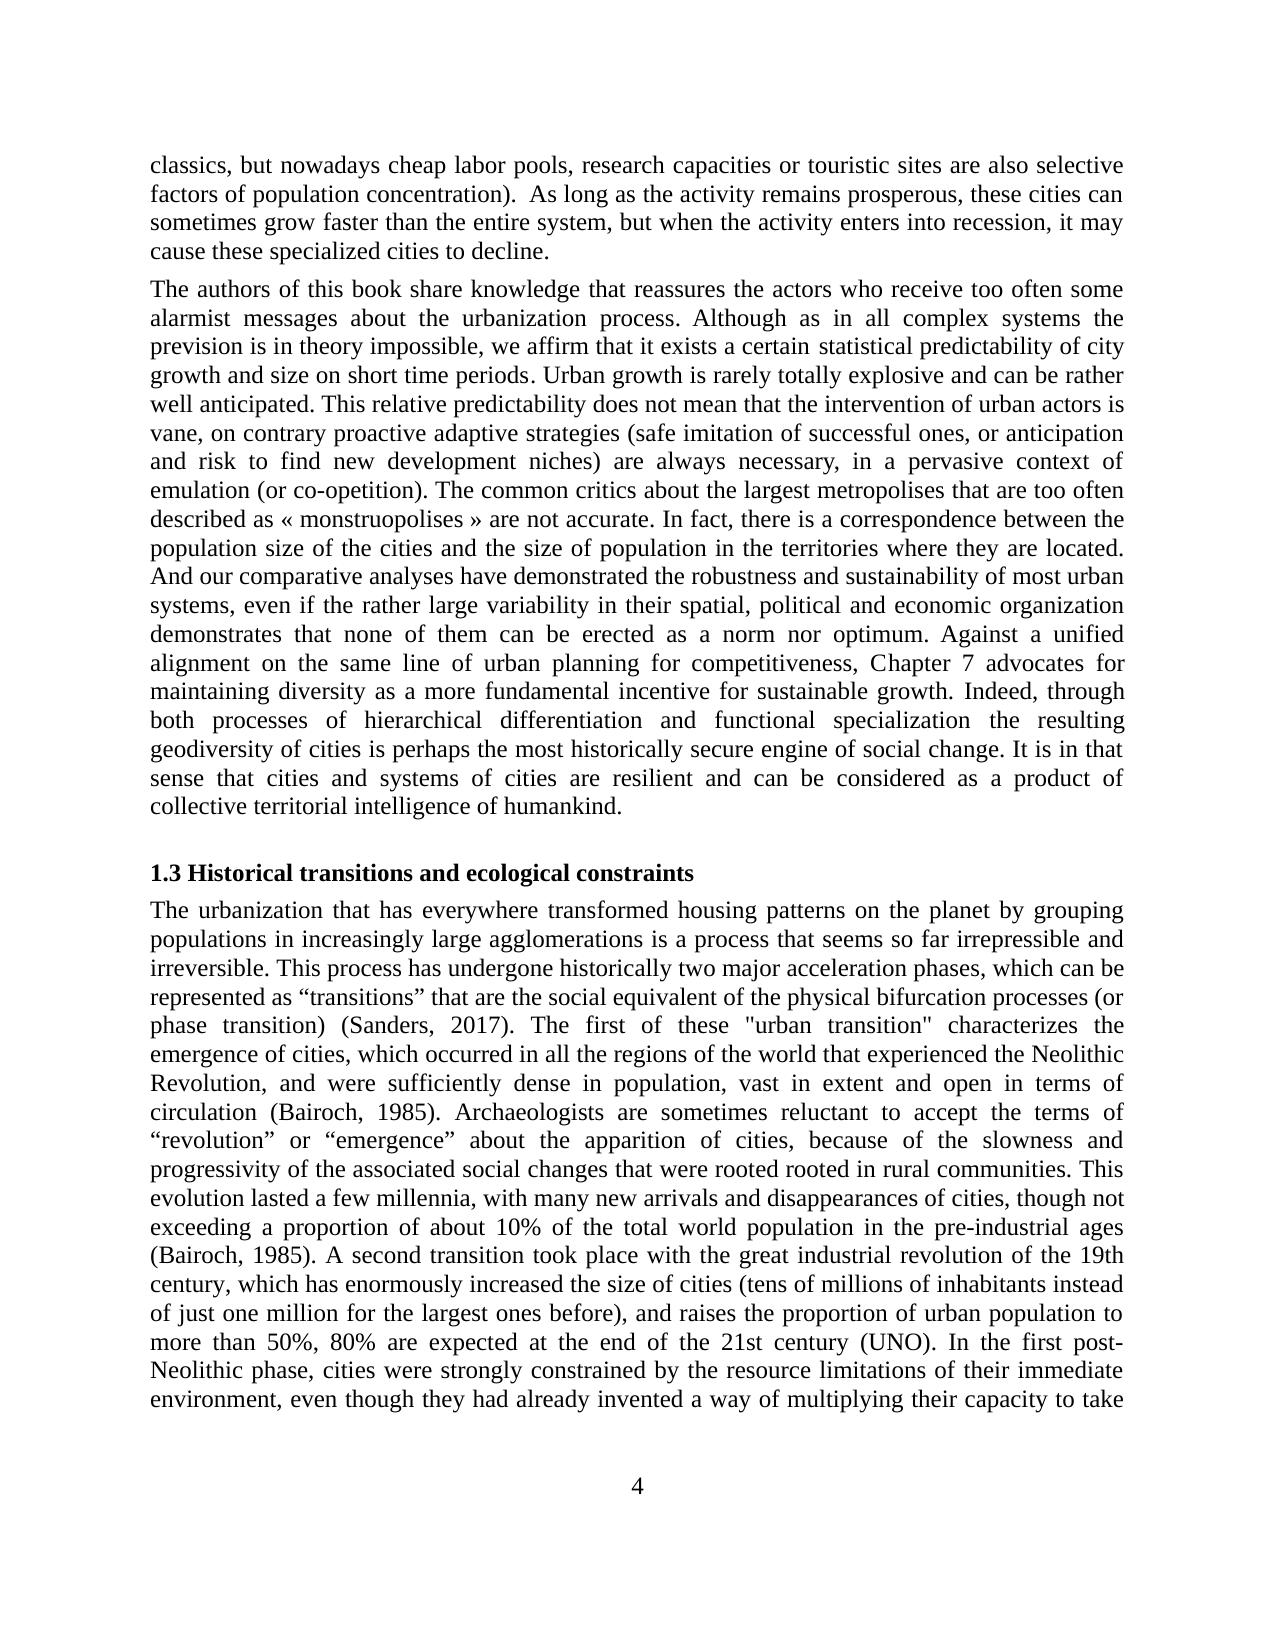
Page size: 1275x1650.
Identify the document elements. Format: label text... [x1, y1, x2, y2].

text The urbanization that has everywhere transformed housing patterns on the planet by grouping populations in increasingly large agglomerations is a process that seems so far irrepressible and irreversible. This process has undergone historically two major acceleration phases, which can be represented as “transitions” that are the social equivalent of the physical bifurcation processes (or phase transition) (Sanders, 2017). The first of these "urban transition" characterizes the emergence of cities, which occurred in all the regions of the world that experienced the Neolithic Revolution, and were sufficiently dense in population, vast in extent and open in terms of circulation (Bairoch, 1985). Archaeologists are sometimes reluctant to accept the terms of “revolution” or “emergence” about the apparition of cities, because of the slowness and progressivity of the associated social changes that were rooted rooted in rural communities. This evolution lasted a few millennia, with many new arrivals and disappearances of cities, though not exceeding a proportion of about 10% of the total world population in the pre-industrial ages (Bairoch, 1985). A second transition took place with the great industrial revolution of the 19th century, which has enormously increased the size of cities (tens of millions of inhabitants instead of just one million for the largest ones before), and raises the proportion of urban population to more than 50%, 80% are expected at the end of the 21st century (UNO). In the first post-Neolithic phase, cities were strongly constrained by the resource limitations of their immediate environment, even though they had already invented a way of multiplying their capacity to take [150, 896, 1125, 1413]
text classics, but nowadays cheap labor pools, research capacities or touristic sites are also selective factors of population concentration). As long as the activity remains prosperous, these cities can sometimes grow faster than the entire system, but when the activity enters into recession, it may cause these specialized cities to decline. [150, 150, 1125, 265]
text The authors of this book share knowledge that reassures the actors who receive too often some alarmist messages about the urbanization process. Although as in all complex systems the prevision is in theory impossible, we affirm that it exists a certain statistical predictability of city growth and size on short time periods. Urban growth is rarely totally explosive and can be rather well anticipated. This relative predictability does not mean that the intervention of urban actors is vane, on contrary proactive adaptive strategies (safe imitation of successful ones, or anticipation and risk to find new development niches) are always necessary, in a pervasive context of emulation (or co-opetition). The common critics about the largest metropolises that are too often described as « monstruopolises » are not accurate. In fact, there is a correspondence between the population size of the cities and the size of population in the territories where they are located. And our comparative analyses have demonstrated the robustness and sustainability of most urban systems, even if the rather large variability in their spatial, political and economic organization demonstrates that none of them can be erected as a norm nor optimum. Against a unified alignment on the same line of urban planning for competitiveness, Chapter 7 advocates for maintaining diversity as a more fundamental incentive for sustainable growth. Indeed, through both processes of hierarchical differentiation and functional specialization the resulting geodiversity of cities is perhaps the most historically secure engine of social change. It is in that sense that cities and systems of cities are resilient and can be considered as a product of collective territorial intelligence of humankind. [150, 274, 1125, 820]
list Historical transitions and ecological constraints [150, 858, 1125, 887]
